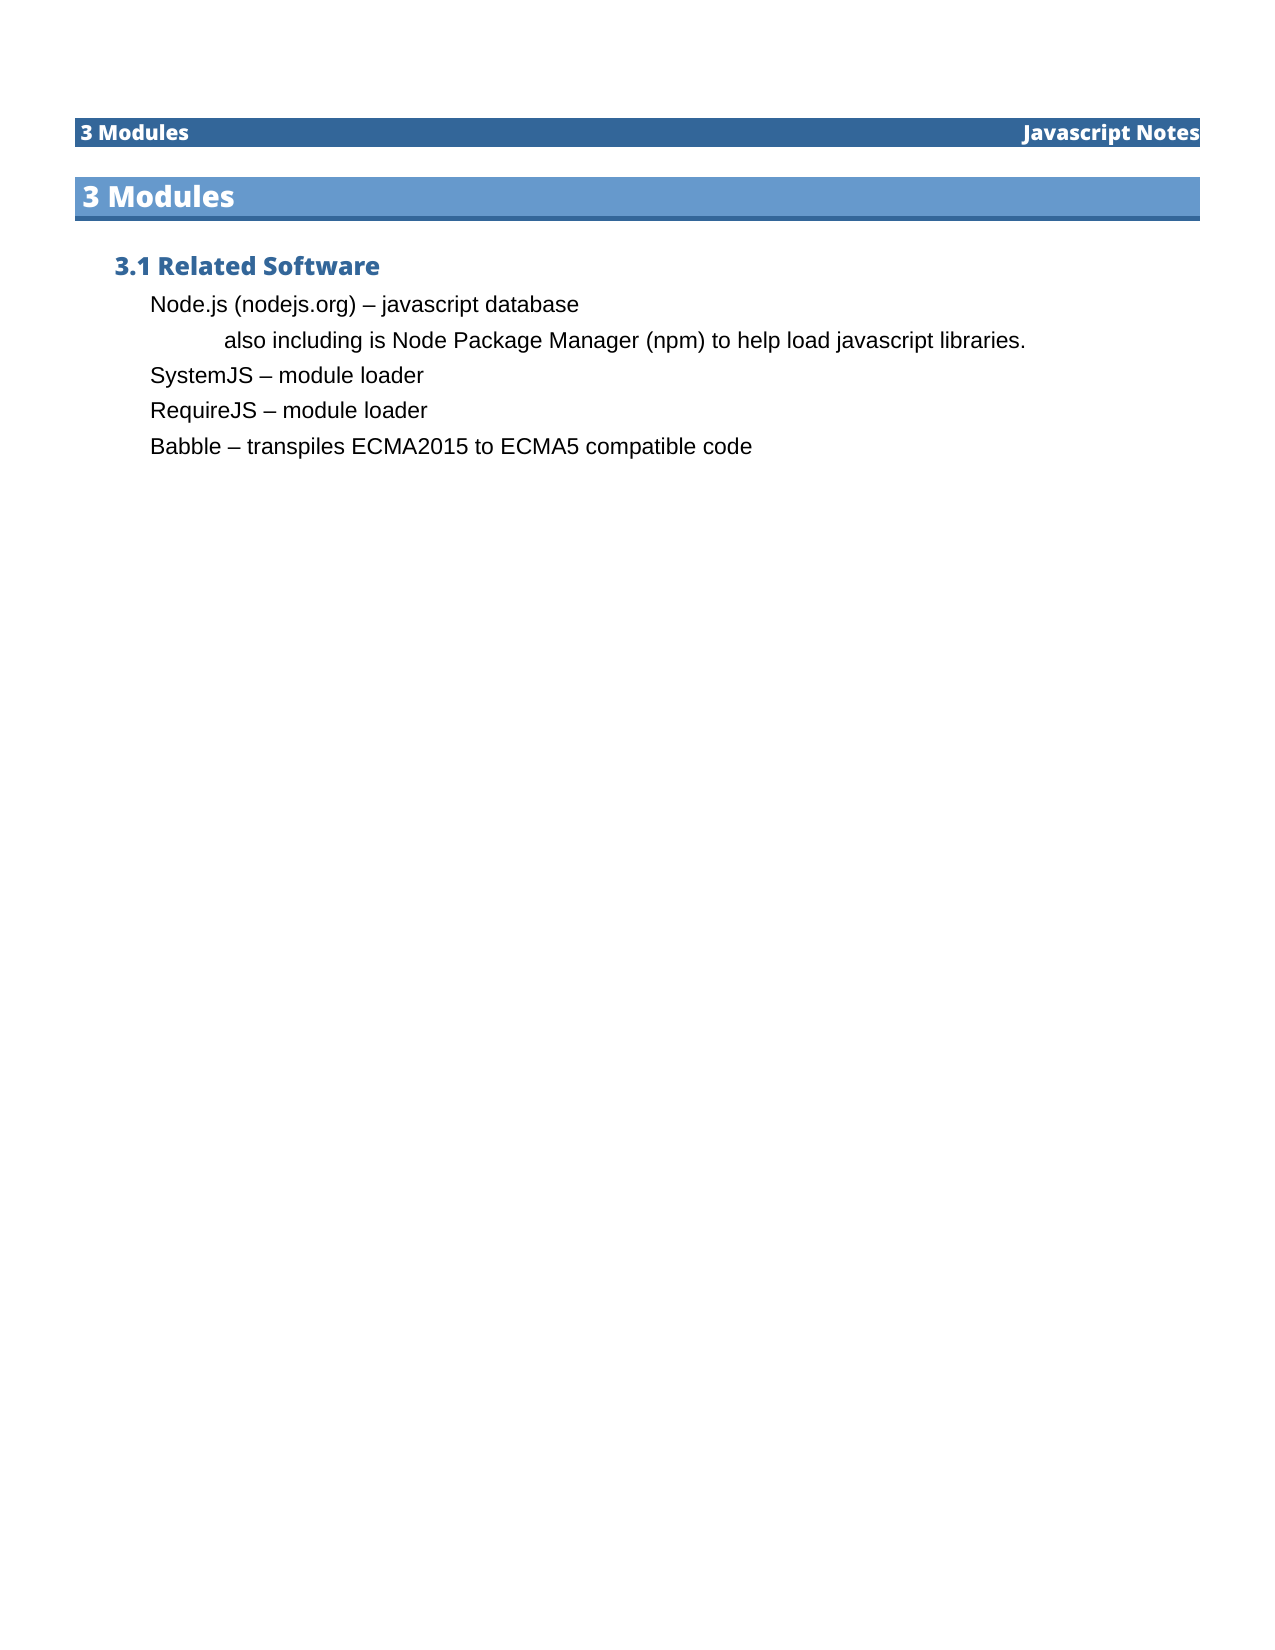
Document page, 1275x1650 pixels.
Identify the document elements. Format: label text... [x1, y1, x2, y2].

list SystemJS – module loader [112, 362, 1200, 388]
list also including is Node Package Manager (npm) to help load javascript libraries. [112, 327, 1200, 353]
list RequireJS – module loader [112, 397, 1200, 424]
subtitle Related Software [75, 248, 1200, 282]
subtitle Modules [75, 177, 1200, 216]
list Babble – transpiles ECMA2015 to ECMA5 compatible code [112, 433, 1200, 459]
list Node.js (nodejs.org) – javascript database [112, 291, 1200, 318]
